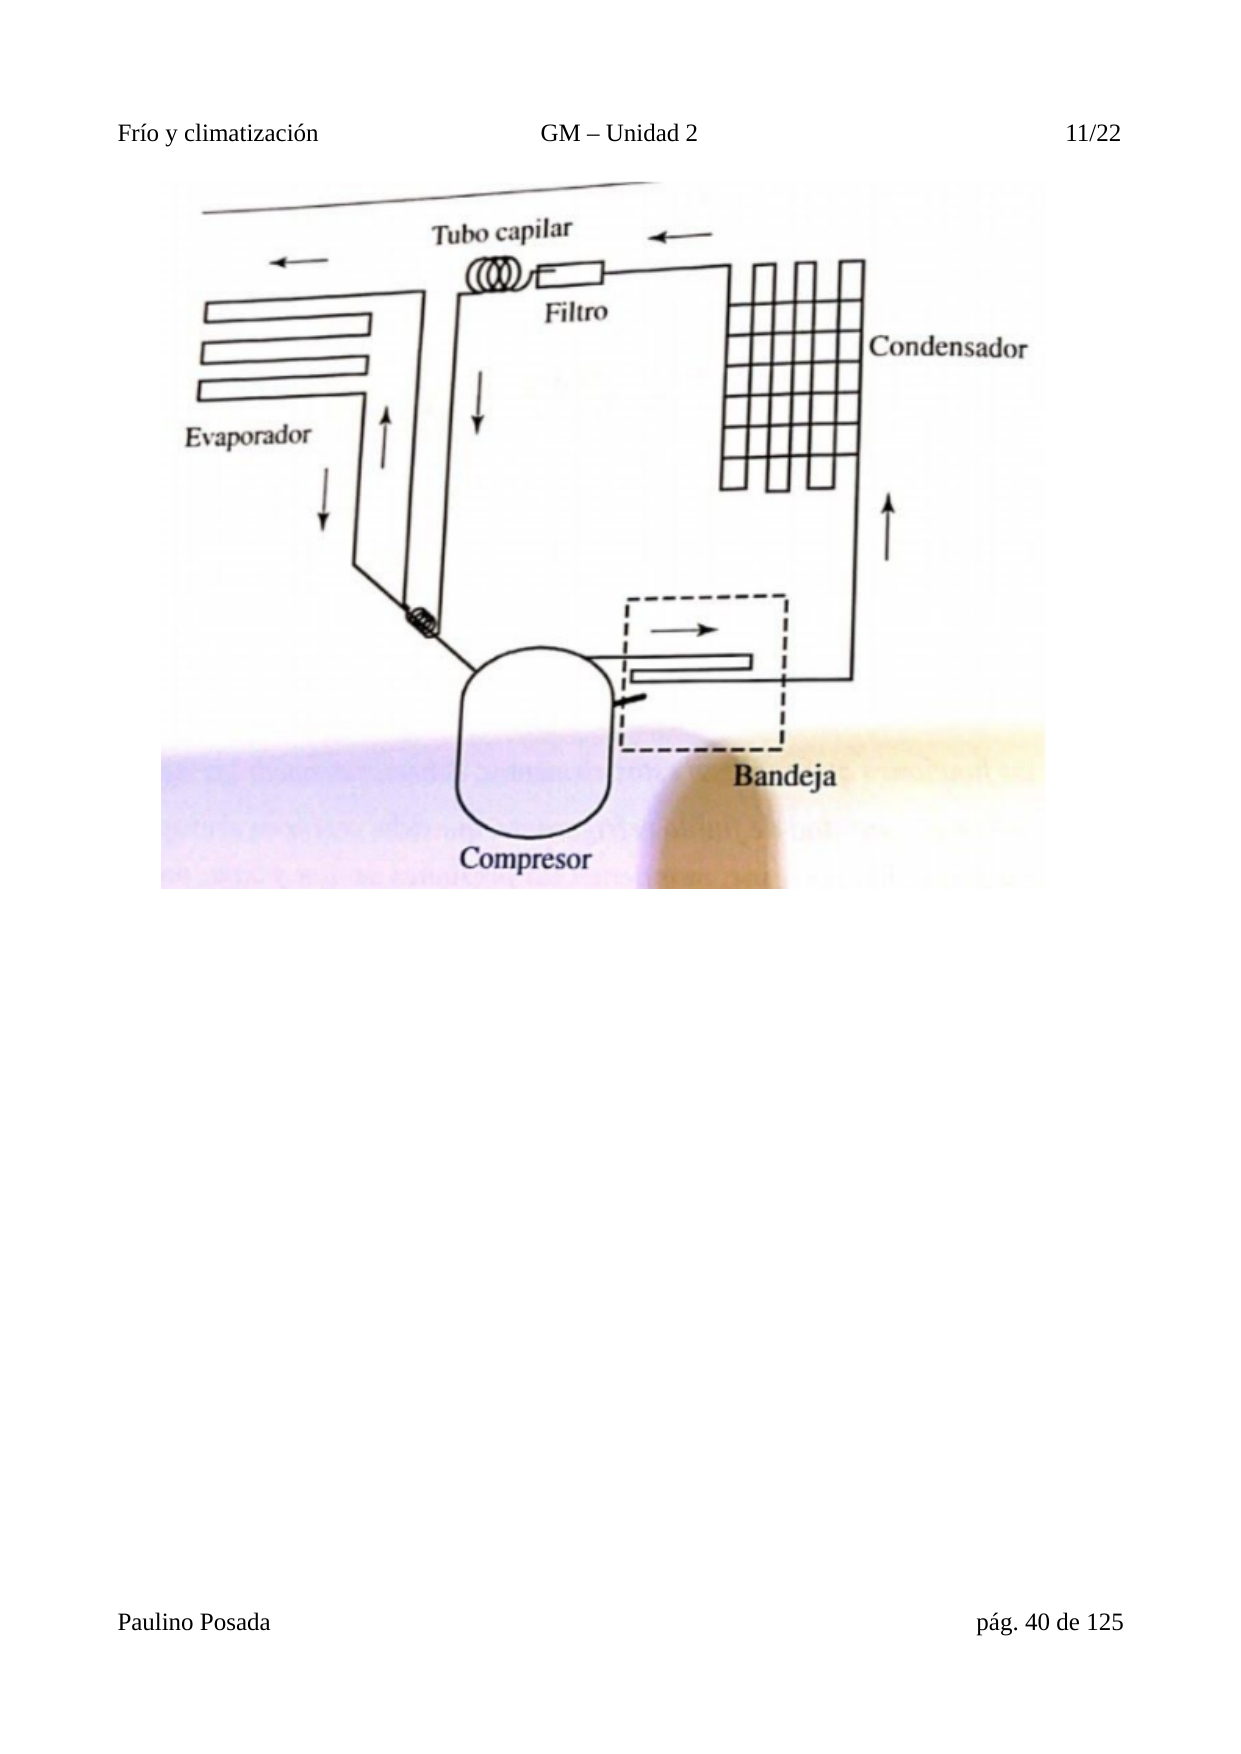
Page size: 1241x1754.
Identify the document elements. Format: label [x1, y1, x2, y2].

picture [161, 176, 1080, 889]
